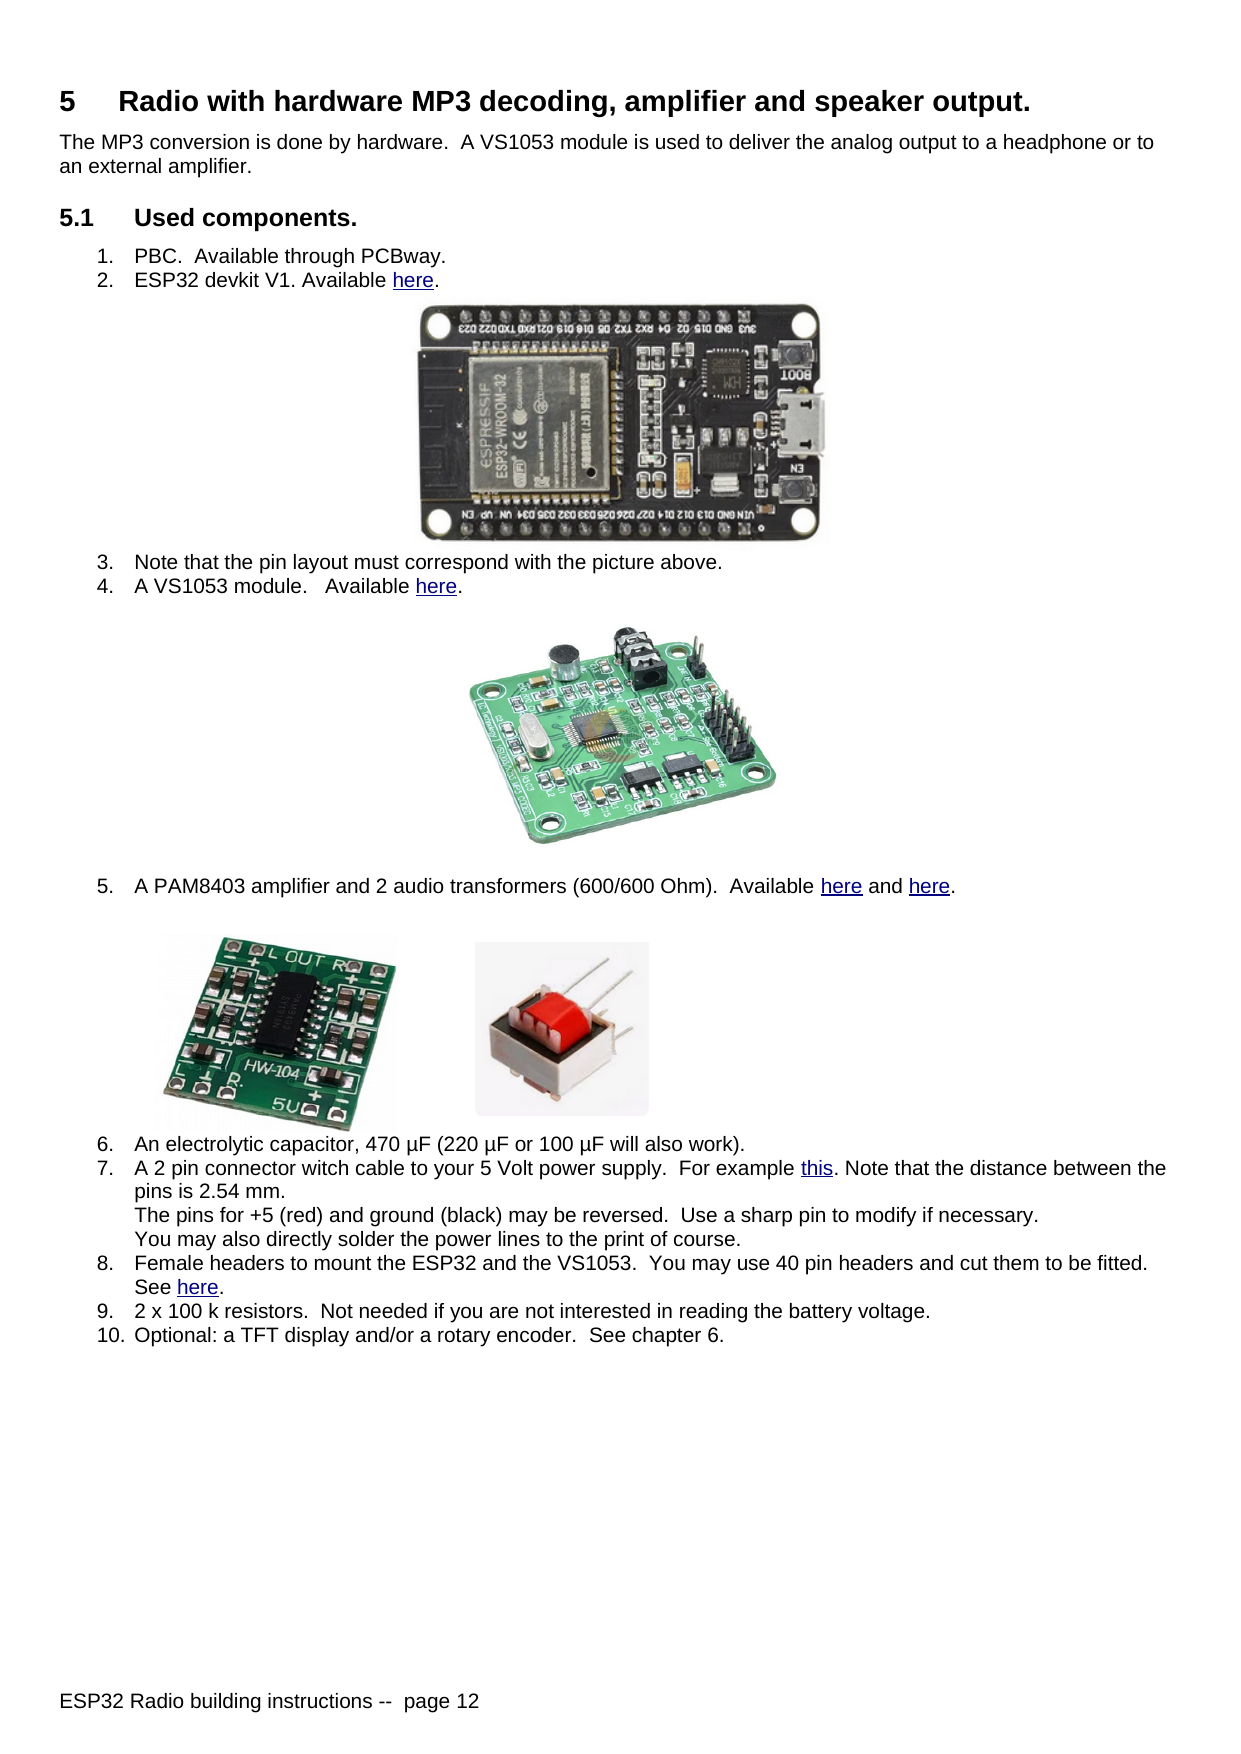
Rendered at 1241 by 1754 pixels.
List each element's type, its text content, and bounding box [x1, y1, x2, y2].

subtitle Radio with hardware MP3 decoding, amplifier and speaker output. [59, 84, 1181, 118]
list A VS1053 module. Available here. [97, 574, 1181, 622]
list Optional: a TFT display and/or a rotary encoder. See chapter 6. [97, 1323, 1181, 1347]
picture [410, 292, 831, 551]
picture [155, 934, 398, 1132]
list A PAM8403 amplifier and 2 audio transformers (600/600 Ohm). Available here and here. [97, 873, 1181, 921]
list A 2 pin connector witch cable to your 5 Volt power supply. For example this. Note that the distance between the pins is 2.54 mm. The pins for +5 (red) and ground (black) may be reversed. Use a sharp pin to modify if necessary. You may also directly solder the power lines to the print of course. [97, 1155, 1181, 1251]
subtitle Used components. [59, 203, 1181, 232]
list An electrolytic capacitor, 470 µF (220 µF or 100 µF will also work). [97, 921, 1181, 1155]
list PBC. Available through PCBway. [97, 244, 1181, 268]
list 2 x 100 k resistors. Not needed if you are not interested in reading the battery voltage. [97, 1299, 1181, 1323]
text The MP3 conversion is done by hardware. A VS1053 module is used to deliver the analog output to a headphone or to an external amplifier. [59, 130, 1181, 178]
picture [474, 942, 652, 1116]
list Female headers to mount the ESP32 and the VS1053. You may use 40 pin headers and cut them to be fitted. See here. [97, 1251, 1181, 1299]
list Note that the pin layout must correspond with the picture above. [97, 292, 1181, 574]
picture [456, 622, 785, 850]
list ESP32 devkit V1. Available here. [97, 268, 1181, 292]
